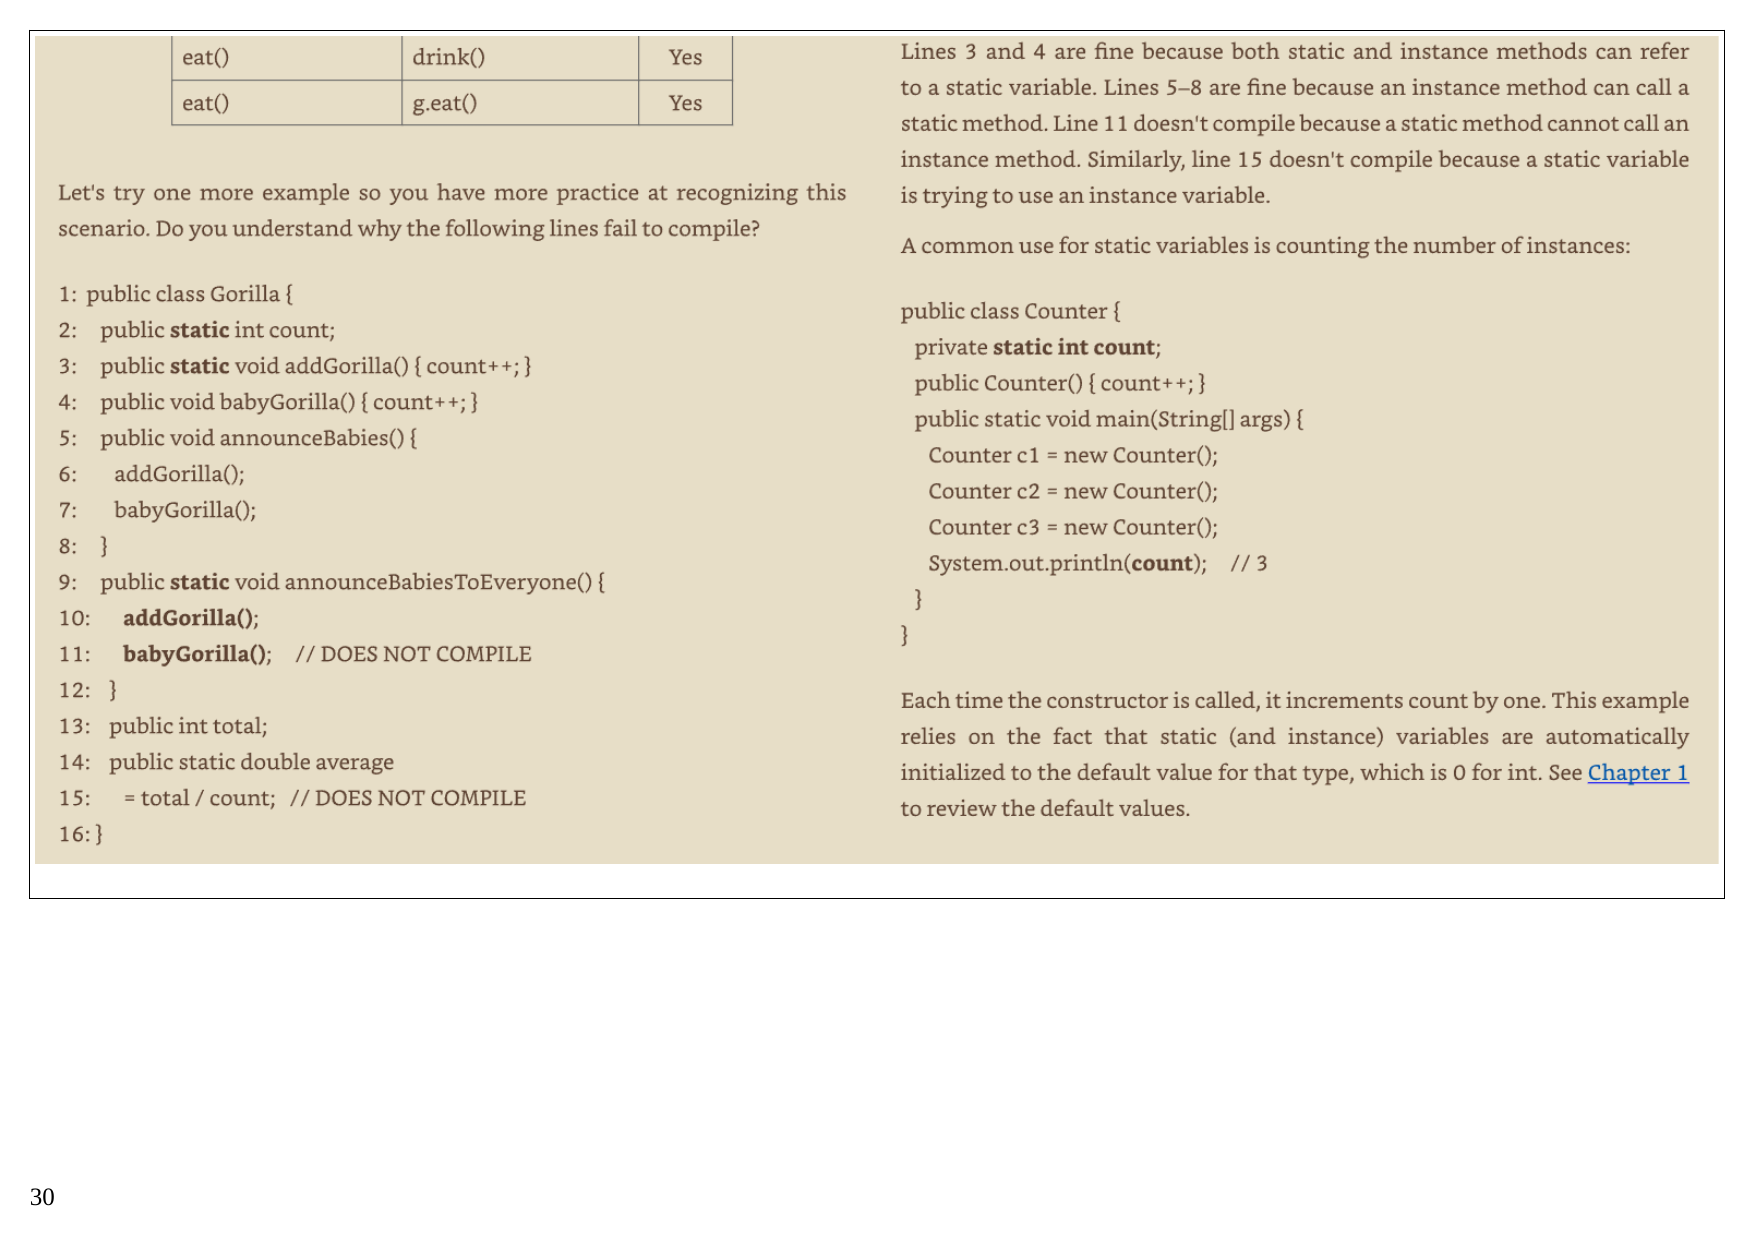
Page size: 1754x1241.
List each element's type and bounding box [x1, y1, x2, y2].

picture [35, 36, 1719, 864]
table_cell [30, 31, 1724, 898]
